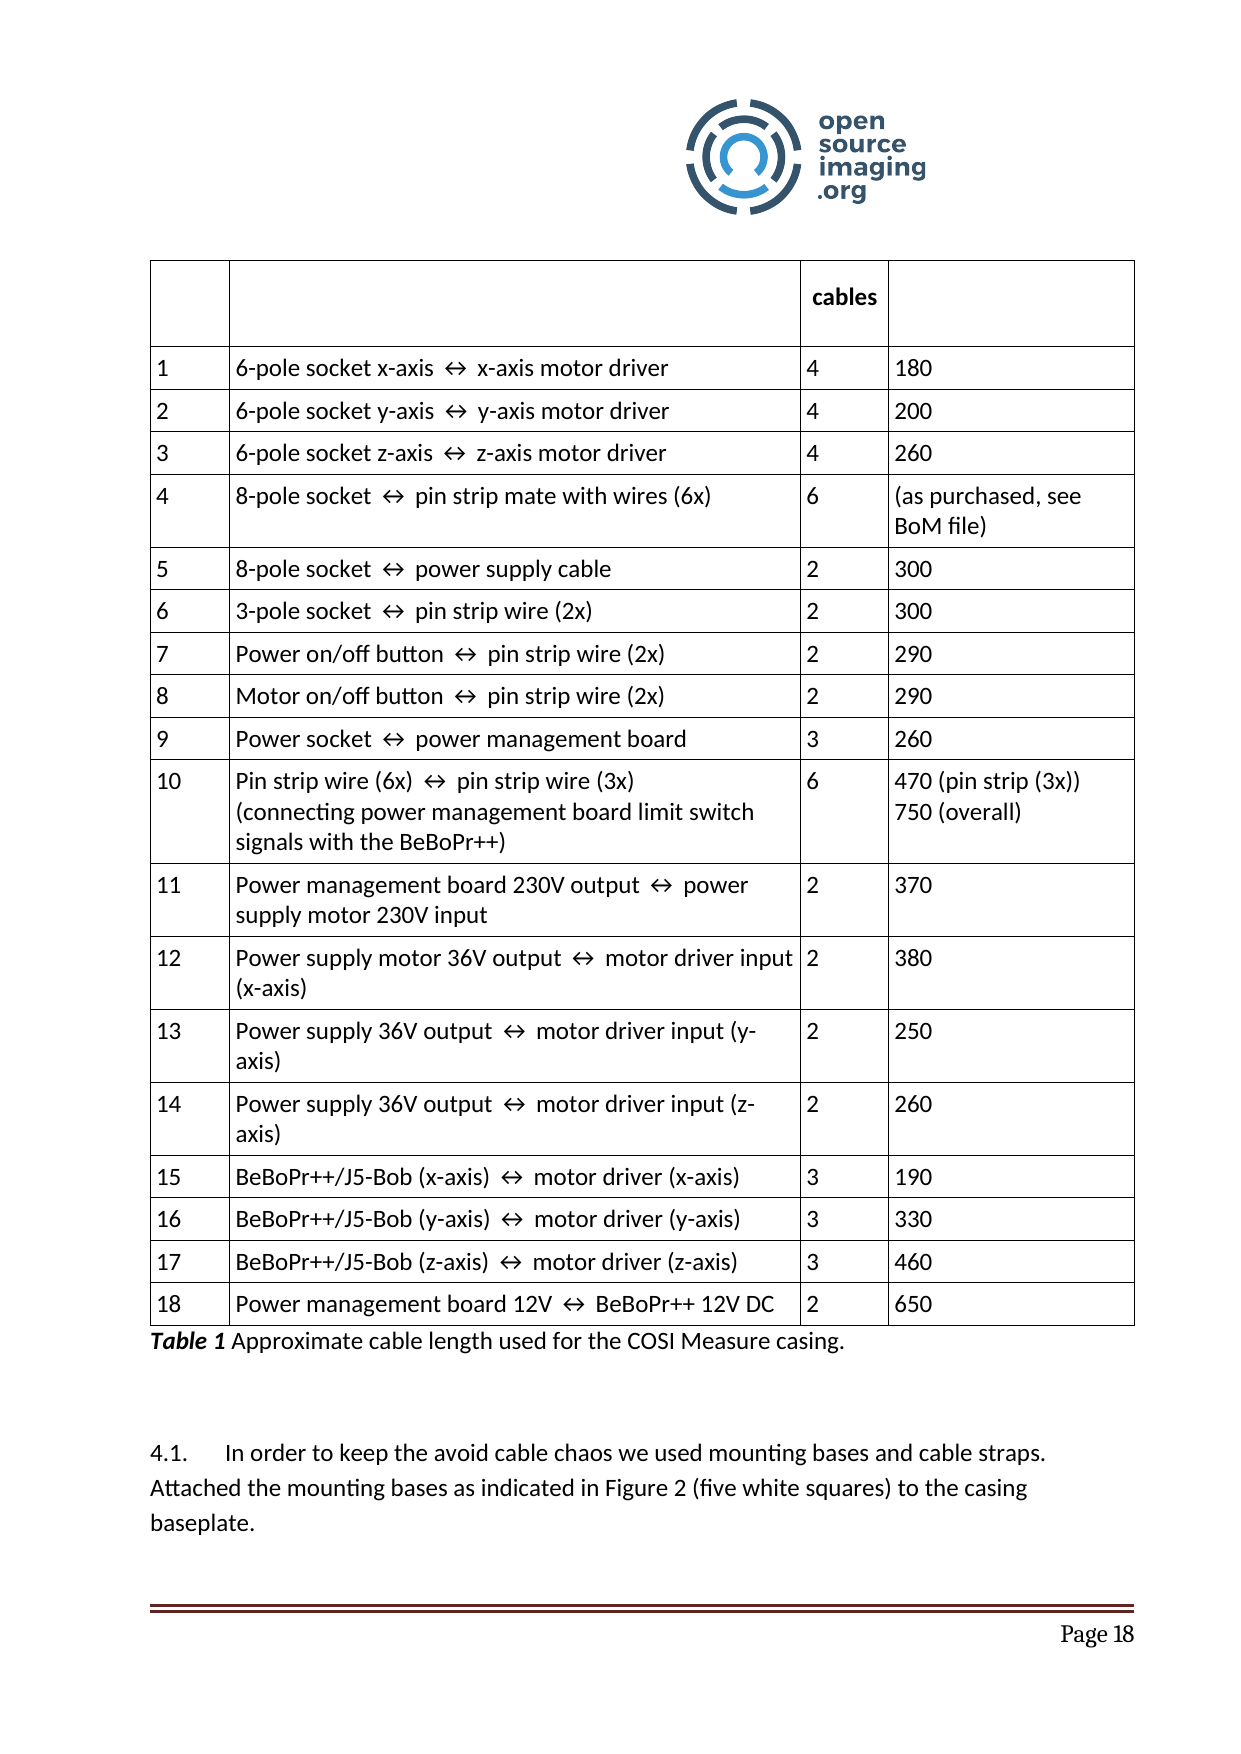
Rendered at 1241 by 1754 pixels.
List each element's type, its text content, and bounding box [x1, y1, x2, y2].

table_header [151, 261, 229, 346]
table_cell 6 [801, 475, 888, 547]
table_cell 250 [889, 1010, 1134, 1082]
table_cell Power supply motor 36V output ↔ motor driver input (x-axis) [230, 937, 800, 1009]
table_cell 17 [151, 1241, 229, 1282]
table_cell 2 [801, 1083, 888, 1155]
table_cell 1 [151, 347, 229, 389]
table_cell 2 [151, 390, 229, 431]
table_cell 2 [801, 548, 888, 589]
table_cell 3 [801, 1241, 888, 1282]
table_cell 4 [801, 432, 888, 474]
table_cell BeBoPr++/J5-Bob (x-axis) ↔ motor driver (x-axis) [230, 1156, 800, 1197]
table_cell 260 [889, 432, 1134, 474]
table_cell 260 [889, 1083, 1134, 1155]
table_cell 190 [889, 1156, 1134, 1197]
table_cell 330 [889, 1198, 1134, 1240]
table_cell 6-pole socket x-axis ↔ x-axis motor driver [230, 347, 800, 389]
table_cell 13 [151, 1010, 229, 1082]
table_cell 2 [801, 590, 888, 632]
table_header [889, 261, 1134, 346]
table_cell 300 [889, 590, 1134, 632]
table_cell (as purchased, see BoM file) [889, 475, 1134, 547]
table_cell 10 [151, 760, 229, 863]
table_cell 2 [801, 1010, 888, 1082]
table_cell 650 [889, 1283, 1134, 1325]
table_cell 260 [889, 718, 1134, 759]
table_cell 4 [801, 390, 888, 431]
table_cell 3 [801, 1198, 888, 1240]
table_cell Power on/off button ↔ pin strip wire (2x) [230, 633, 800, 674]
table_cell 290 [889, 675, 1134, 717]
table_cell 3 [801, 718, 888, 759]
table_cell Power socket ↔ power management board [230, 718, 800, 759]
table_cell 380 [889, 937, 1134, 1009]
table_cell 3 [801, 1156, 888, 1197]
table_cell 290 [889, 633, 1134, 674]
table_cell 460 [889, 1241, 1134, 1282]
table_cell 6-pole socket y-axis ↔ y-axis motor driver [230, 390, 800, 431]
table_cell 18 [151, 1283, 229, 1325]
table_cell BeBoPr++/J5-Bob (y-axis) ↔ motor driver (y-axis) [230, 1198, 800, 1240]
table_cell 9 [151, 718, 229, 759]
table_cell 4 [151, 475, 229, 547]
table_cell Power supply 36V output ↔ motor driver input (y-axis) [230, 1010, 800, 1082]
table_cell 2 [801, 1283, 888, 1325]
table_cell 3 [151, 432, 229, 474]
table_cell Pin strip wire (6x) ↔ pin strip wire (3x) (connecting power management board limit switch signals with the BeBoPr++) [230, 760, 800, 863]
table_cell 2 [801, 864, 888, 936]
table_cell Power management board 12V ↔ BeBoPr++ 12V DC [230, 1283, 800, 1325]
table_cell 11 [151, 864, 229, 936]
table_cell Power supply 36V output ↔ motor driver input (z-axis) [230, 1083, 800, 1155]
table_cell BeBoPr++/J5-Bob (z-axis) ↔ motor driver (z-axis) [230, 1241, 800, 1282]
table_cell 4 [801, 347, 888, 389]
table_cell 8-pole socket ↔ pin strip mate with wires (6x) [230, 475, 800, 547]
table_cell 8-pole socket ↔ power supply cable [230, 548, 800, 589]
table_cell 3-pole socket ↔ pin strip wire (2x) [230, 590, 800, 632]
table_cell 2 [801, 633, 888, 674]
list Table 1 Approximate cable length used for the COSI Measure casing. [150, 1326, 1134, 1356]
table_cell 300 [889, 548, 1134, 589]
table_cell 180 [889, 347, 1134, 389]
table_cell 370 [889, 864, 1134, 936]
table_cell 2 [801, 675, 888, 717]
table_cell 14 [151, 1083, 229, 1155]
table_cell 6 [151, 590, 229, 632]
table_cell 16 [151, 1198, 229, 1240]
table_header [230, 261, 800, 346]
table_cell 12 [151, 937, 229, 1009]
list In order to keep the avoid cable chaos we used mounting bases and cable straps. Attached the mounting bases as indicated in Figure 2 (five white squares) to the casing baseplate. [150, 1437, 1134, 1537]
table_cell 2 [801, 937, 888, 1009]
table_cell 200 [889, 390, 1134, 431]
table_cell Motor on/off button ↔ pin strip wire (2x) [230, 675, 800, 717]
table_header cables [801, 261, 888, 346]
table_cell 5 [151, 548, 229, 589]
table_cell 470 (pin strip (3x)) 750 (overall) [889, 760, 1134, 863]
table_cell 15 [151, 1156, 229, 1197]
table_cell 6-pole socket z-axis ↔ z-axis motor driver [230, 432, 800, 474]
table_cell 7 [151, 633, 229, 674]
table_cell 6 [801, 760, 888, 863]
table_cell 8 [151, 675, 229, 717]
table_cell Power management board 230V output ↔ power supply motor 230V input [230, 864, 800, 936]
